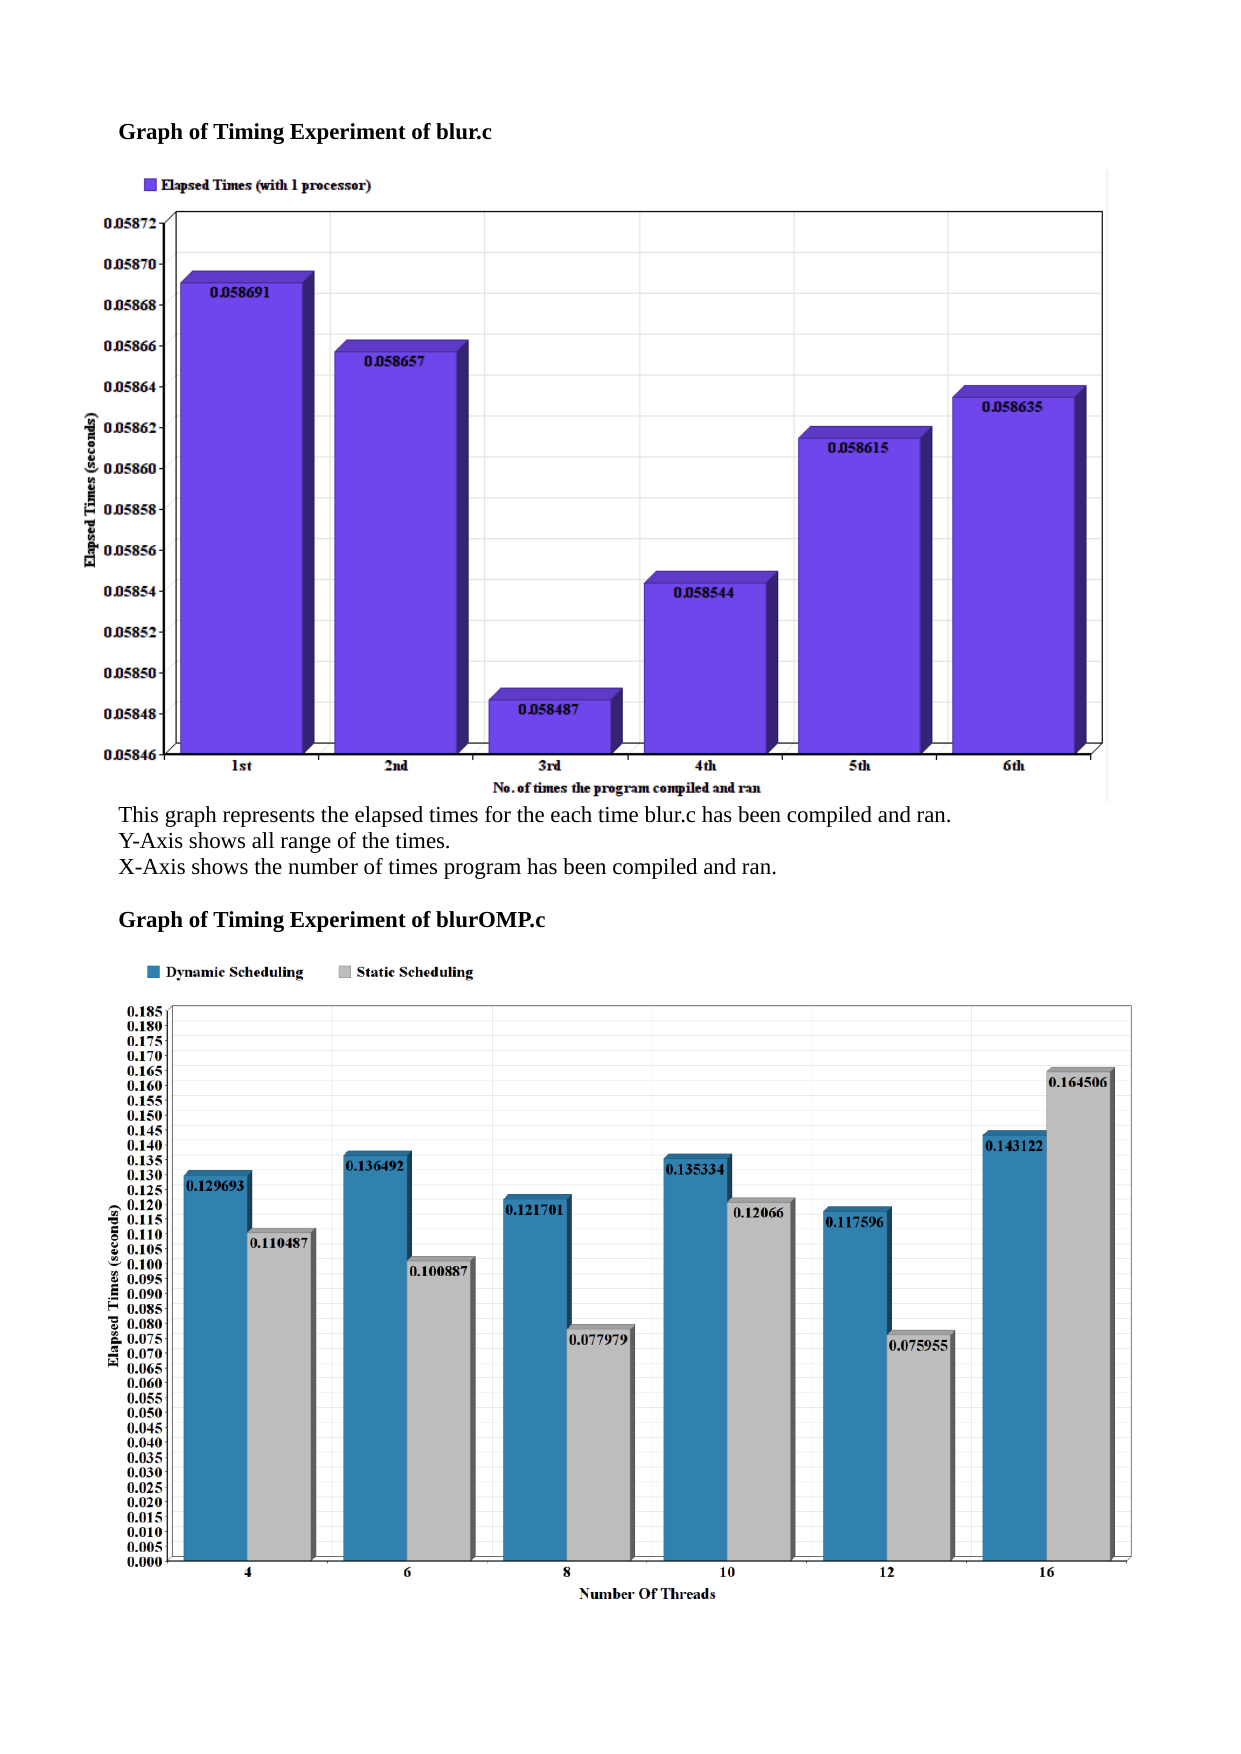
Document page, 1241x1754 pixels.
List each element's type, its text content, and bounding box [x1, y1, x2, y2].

picture [104, 963, 1136, 1605]
text X-Axis shows the number of times program has been compiled and ran. [118, 853, 1122, 880]
picture [81, 169, 1109, 801]
text This graph represents the elapsed times for the each time blur.c has been compiled and ran. [118, 144, 1122, 827]
text Y-Axis shows all range of the times. [118, 827, 1122, 853]
text Graph of Timing Experiment of blur.c [118, 118, 1122, 144]
text Graph of Timing Experiment of blurOMP.c [118, 906, 1122, 932]
